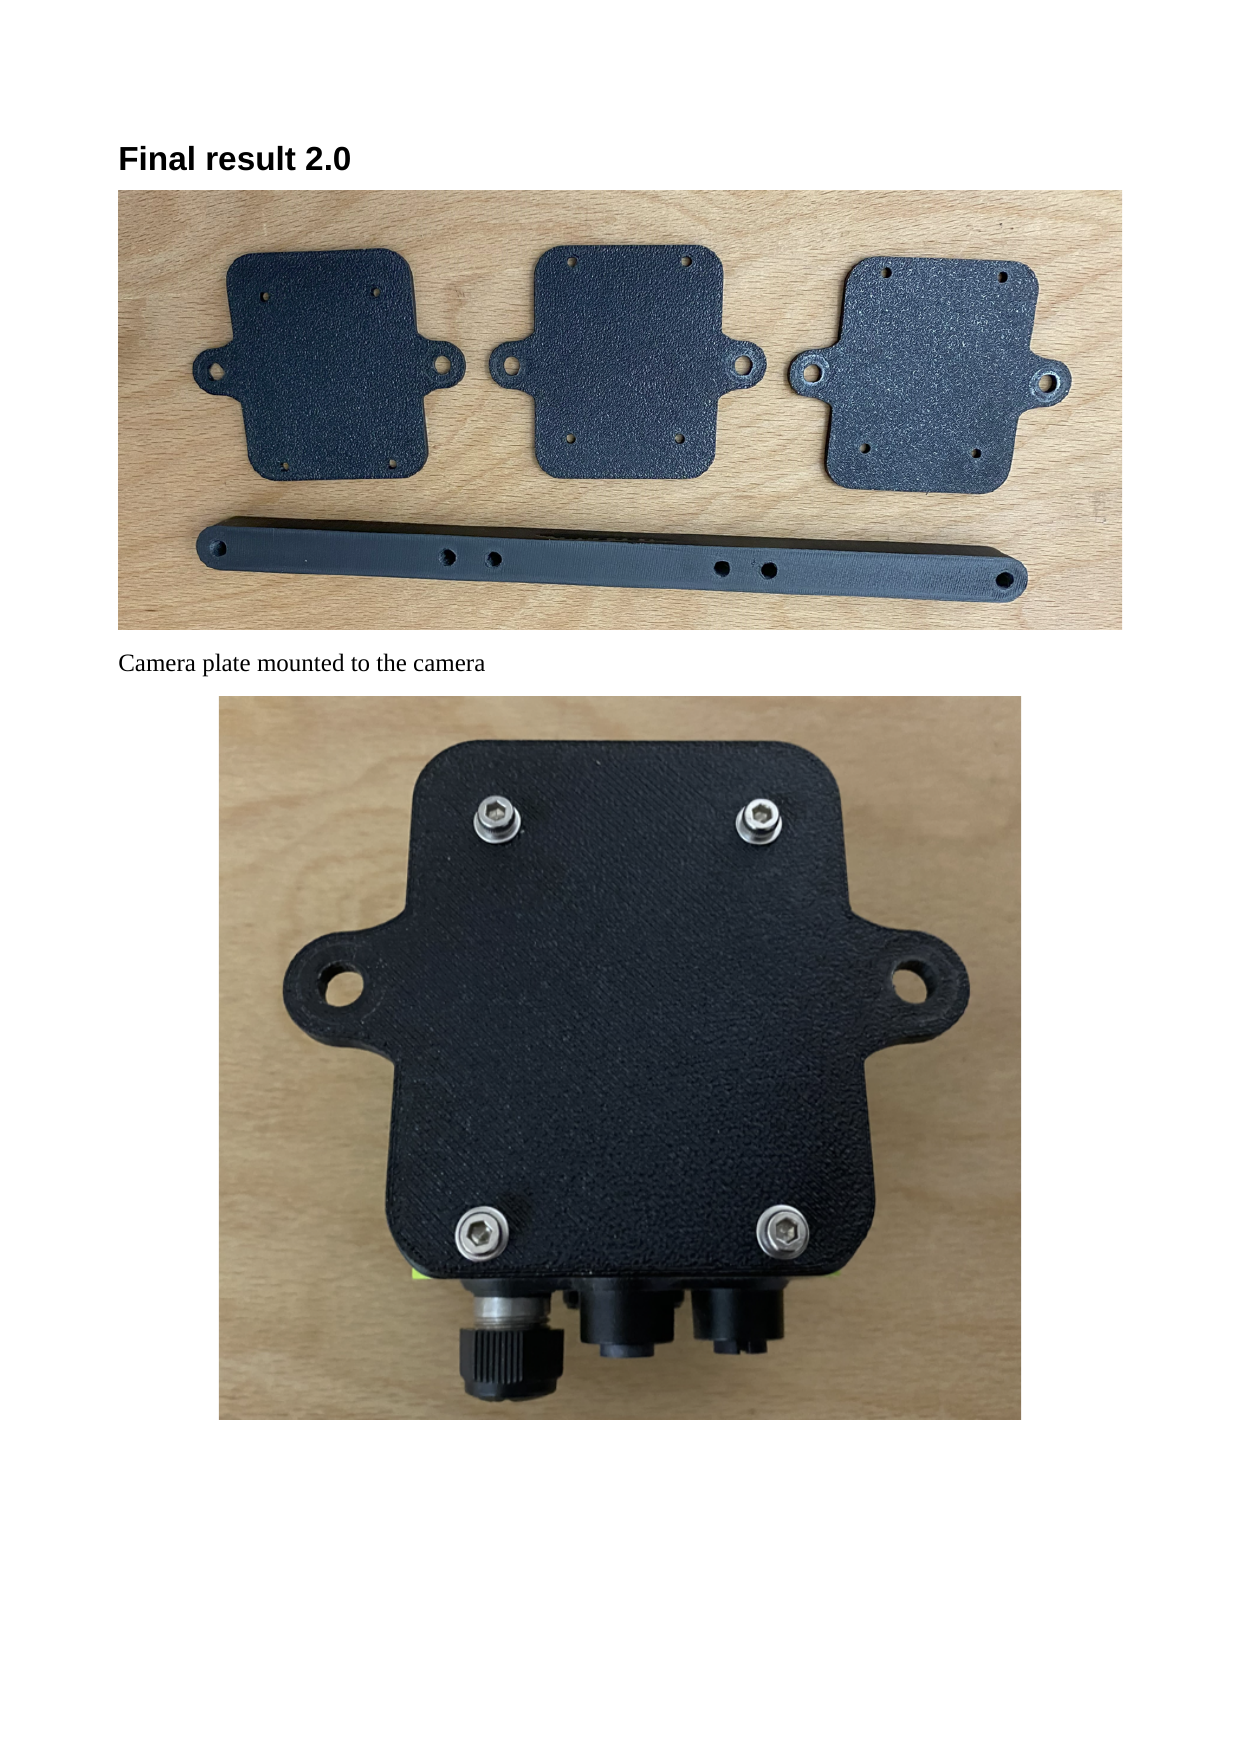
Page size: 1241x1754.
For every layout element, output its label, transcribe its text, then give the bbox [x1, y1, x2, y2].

picture [218, 696, 1022, 1420]
subtitle Final result 2.0 [118, 139, 1122, 177]
text Camera plate mounted to the camera [118, 648, 1122, 677]
picture [118, 190, 1123, 630]
